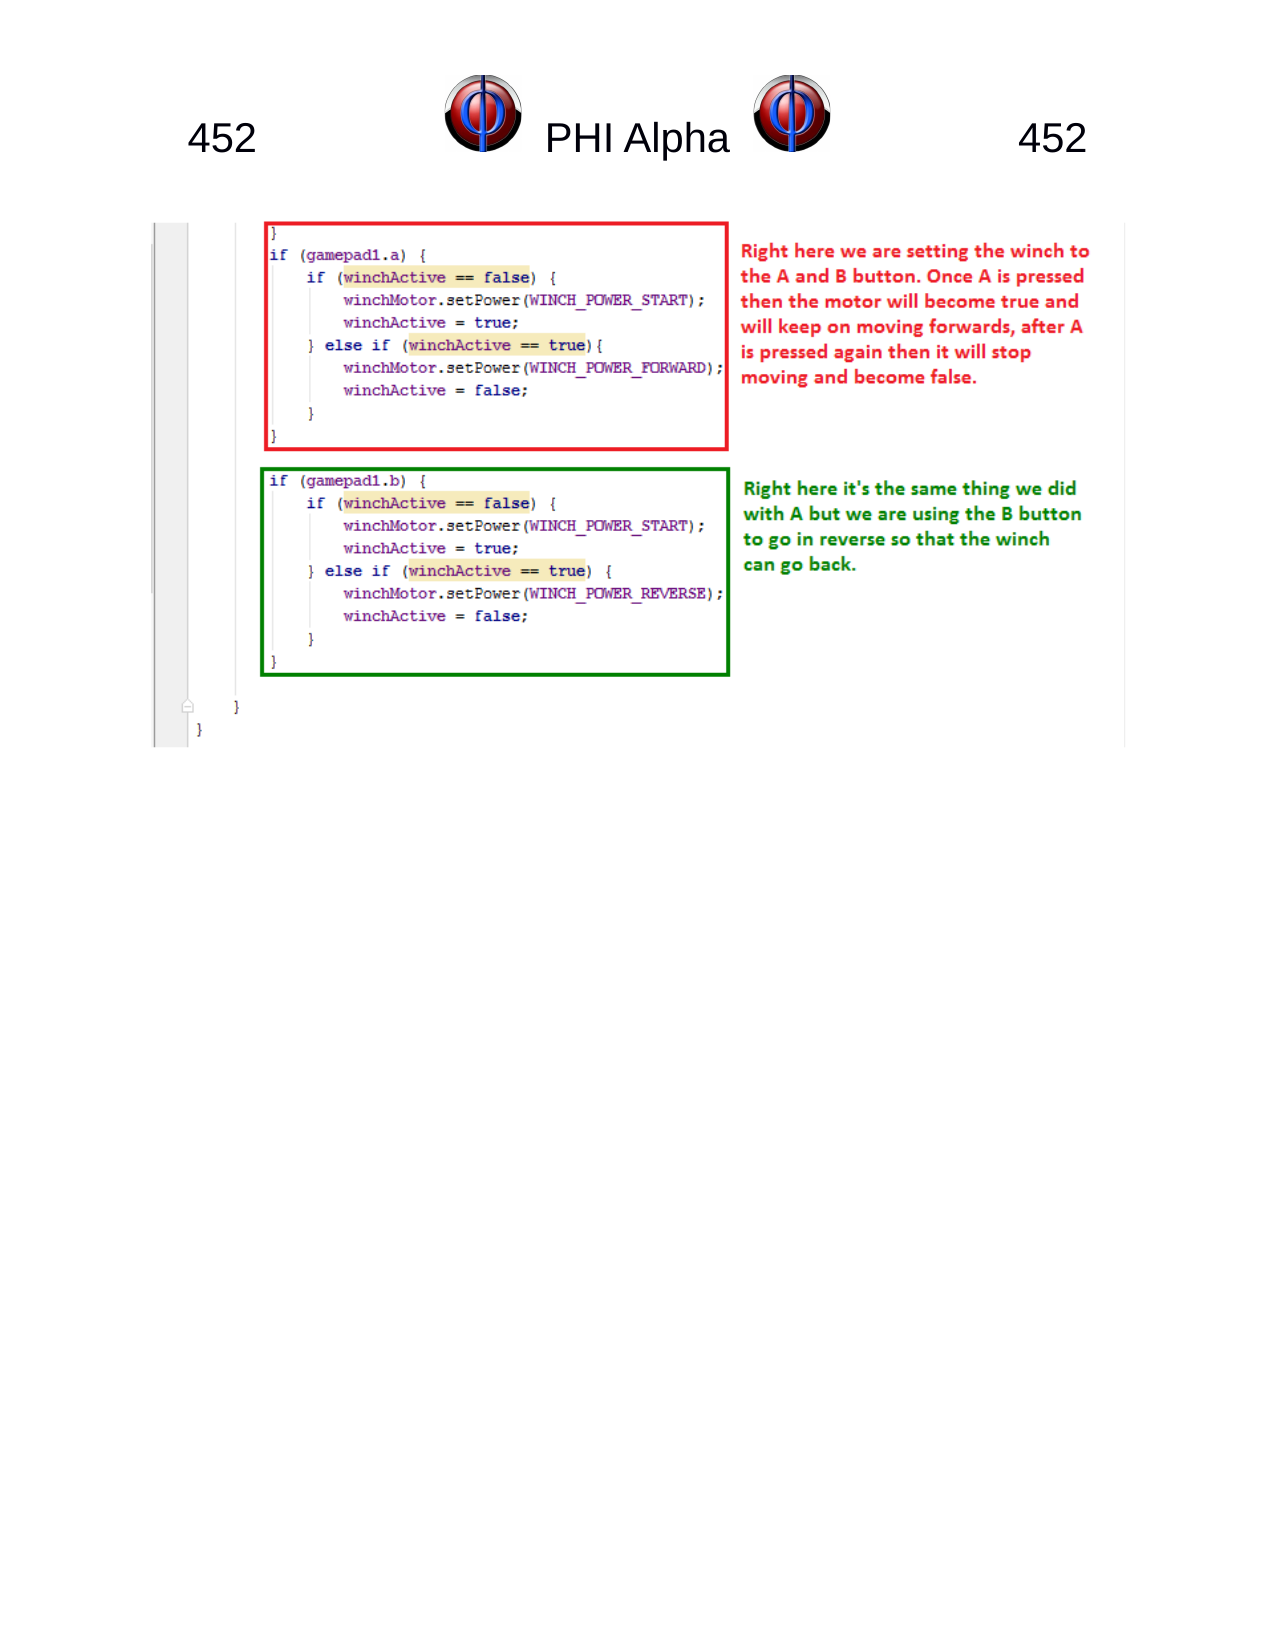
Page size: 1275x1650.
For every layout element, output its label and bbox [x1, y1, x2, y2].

picture [150, 219, 1125, 750]
picture [753, 75, 831, 152]
picture [444, 75, 522, 152]
